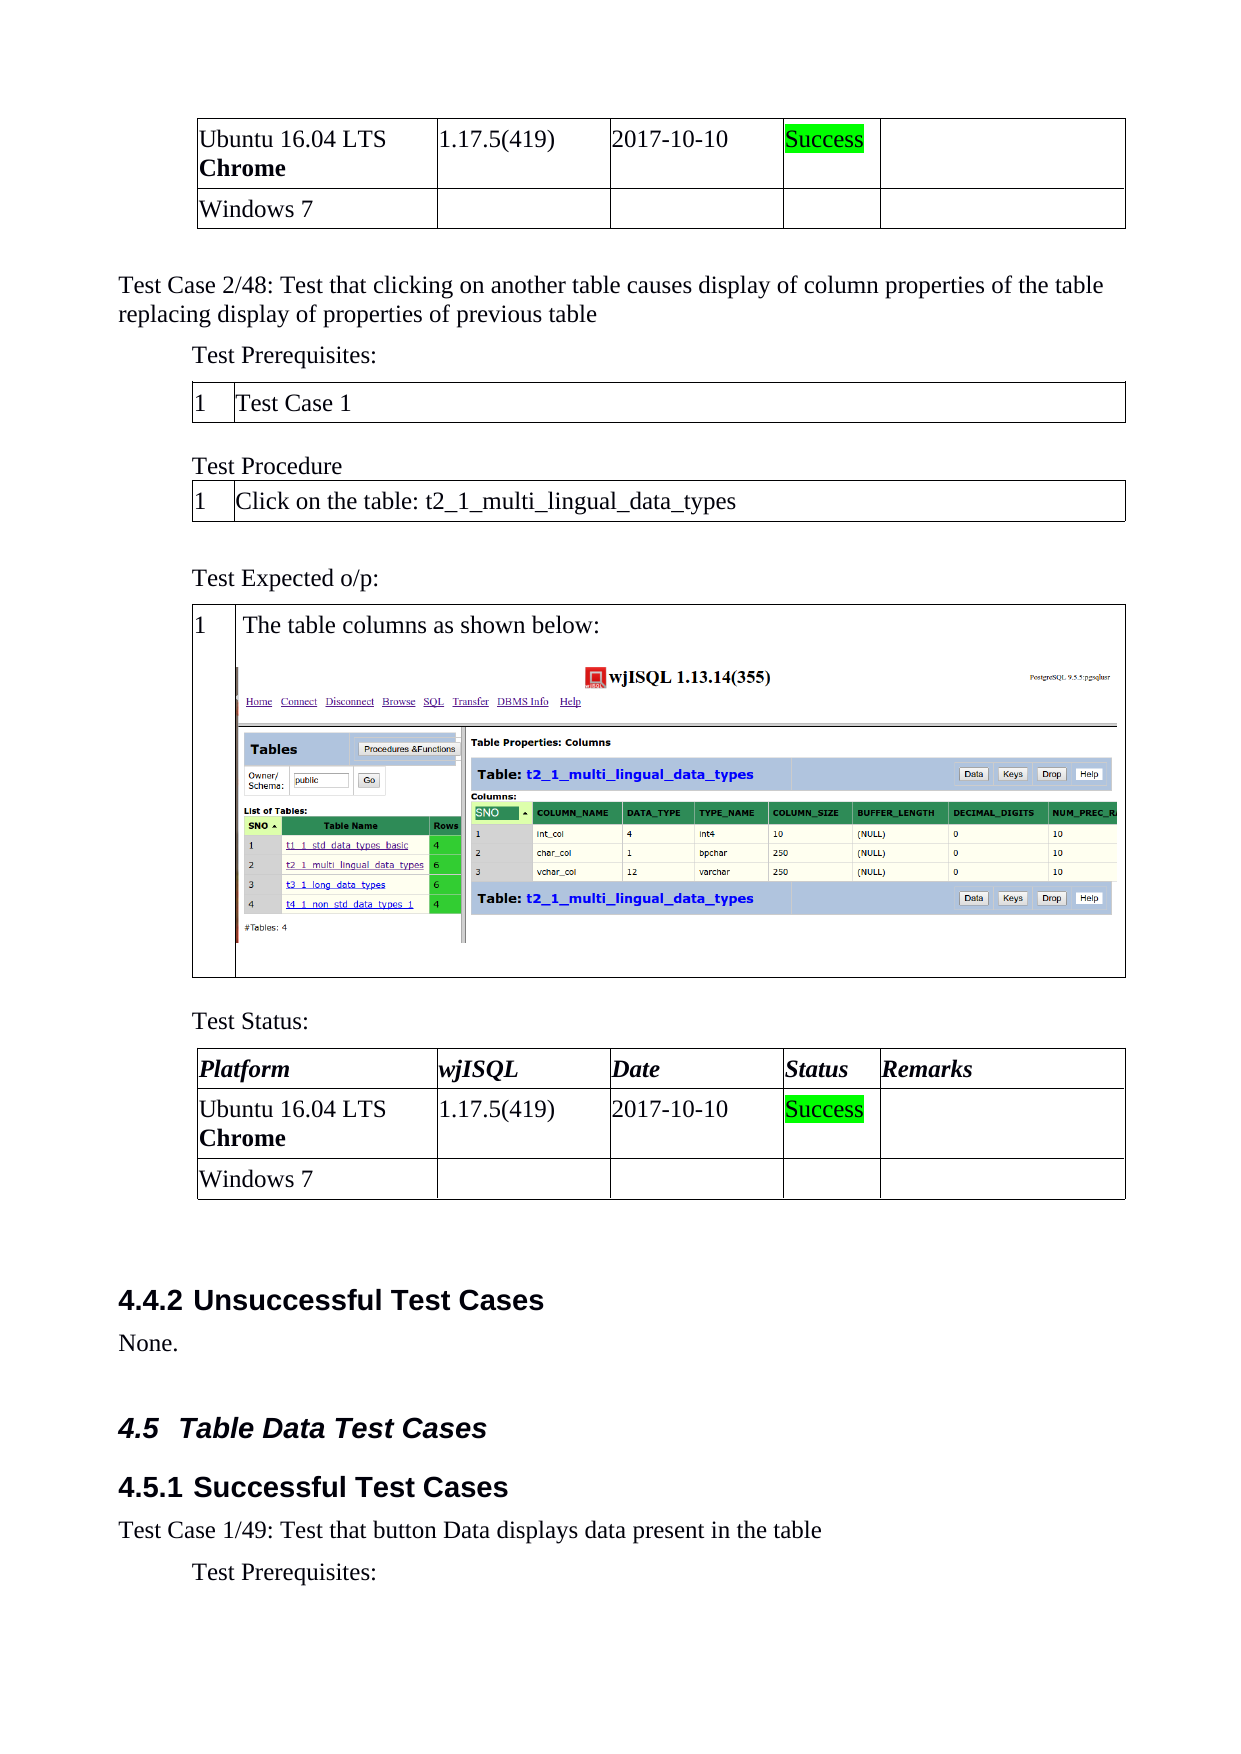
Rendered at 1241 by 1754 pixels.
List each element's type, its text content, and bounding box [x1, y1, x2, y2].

table_header Test Case 1 [235, 383, 1125, 422]
table_cell [784, 189, 880, 228]
table_cell 1.17.5(419) [438, 1089, 610, 1158]
text Test Prerequisites: [118, 1557, 1122, 1586]
subtitle Successful Test Cases [118, 1469, 1122, 1503]
text None. [118, 1328, 1122, 1357]
table_cell Windows 7 [198, 189, 437, 228]
table_cell [881, 188, 1125, 228]
text Test Prerequisites: [118, 340, 1122, 369]
table_cell Windows 7 [198, 1159, 437, 1198]
table_header wjISQL [438, 1049, 610, 1088]
table_cell 2017-10-10 [611, 1089, 783, 1158]
table_cell [881, 1158, 1125, 1198]
table_header 1 [193, 481, 234, 521]
table_cell [611, 189, 783, 228]
table_header Status [784, 1049, 880, 1088]
text Test Case 2/48: Test that clicking on another table causes display of column properties of the table replacing display of properties of previous table [118, 270, 1122, 328]
table_cell [784, 1159, 880, 1198]
text Test Expected o/p: [118, 563, 1122, 591]
table_cell 1.17.5(419) [438, 119, 610, 188]
table_header 1 [193, 383, 234, 422]
table_cell Success [784, 1089, 880, 1158]
table_header Platform [198, 1049, 437, 1088]
table_cell Ubuntu 16.04 LTS Chrome [198, 1089, 437, 1158]
table_header 1 [193, 605, 235, 977]
table_cell [438, 1159, 610, 1198]
table_cell 2017-10-10 [611, 119, 783, 188]
table_cell [438, 189, 610, 228]
picture [236, 667, 1117, 943]
text Test Procedure [118, 451, 1122, 480]
table_cell Success [784, 119, 880, 188]
table_header Click on the table: t2_1_multi_lingual_data_types [235, 481, 1125, 521]
table_header The table columns as shown below: [236, 605, 1125, 977]
table_header Date [611, 1049, 783, 1088]
table_cell Ubuntu 16.04 LTS Chrome [198, 119, 437, 188]
table_cell [611, 1159, 783, 1198]
text Test Case 1/49: Test that button Data displays data present in the table [118, 1516, 1122, 1544]
table_cell [881, 1088, 1125, 1158]
table_cell [881, 119, 1125, 188]
subtitle Unsuccessful Test Cases [118, 1282, 1122, 1316]
table_header Remarks [881, 1049, 1125, 1088]
text Test Status: [118, 1006, 1122, 1035]
subtitle Table Data Test Cases [118, 1411, 1122, 1444]
